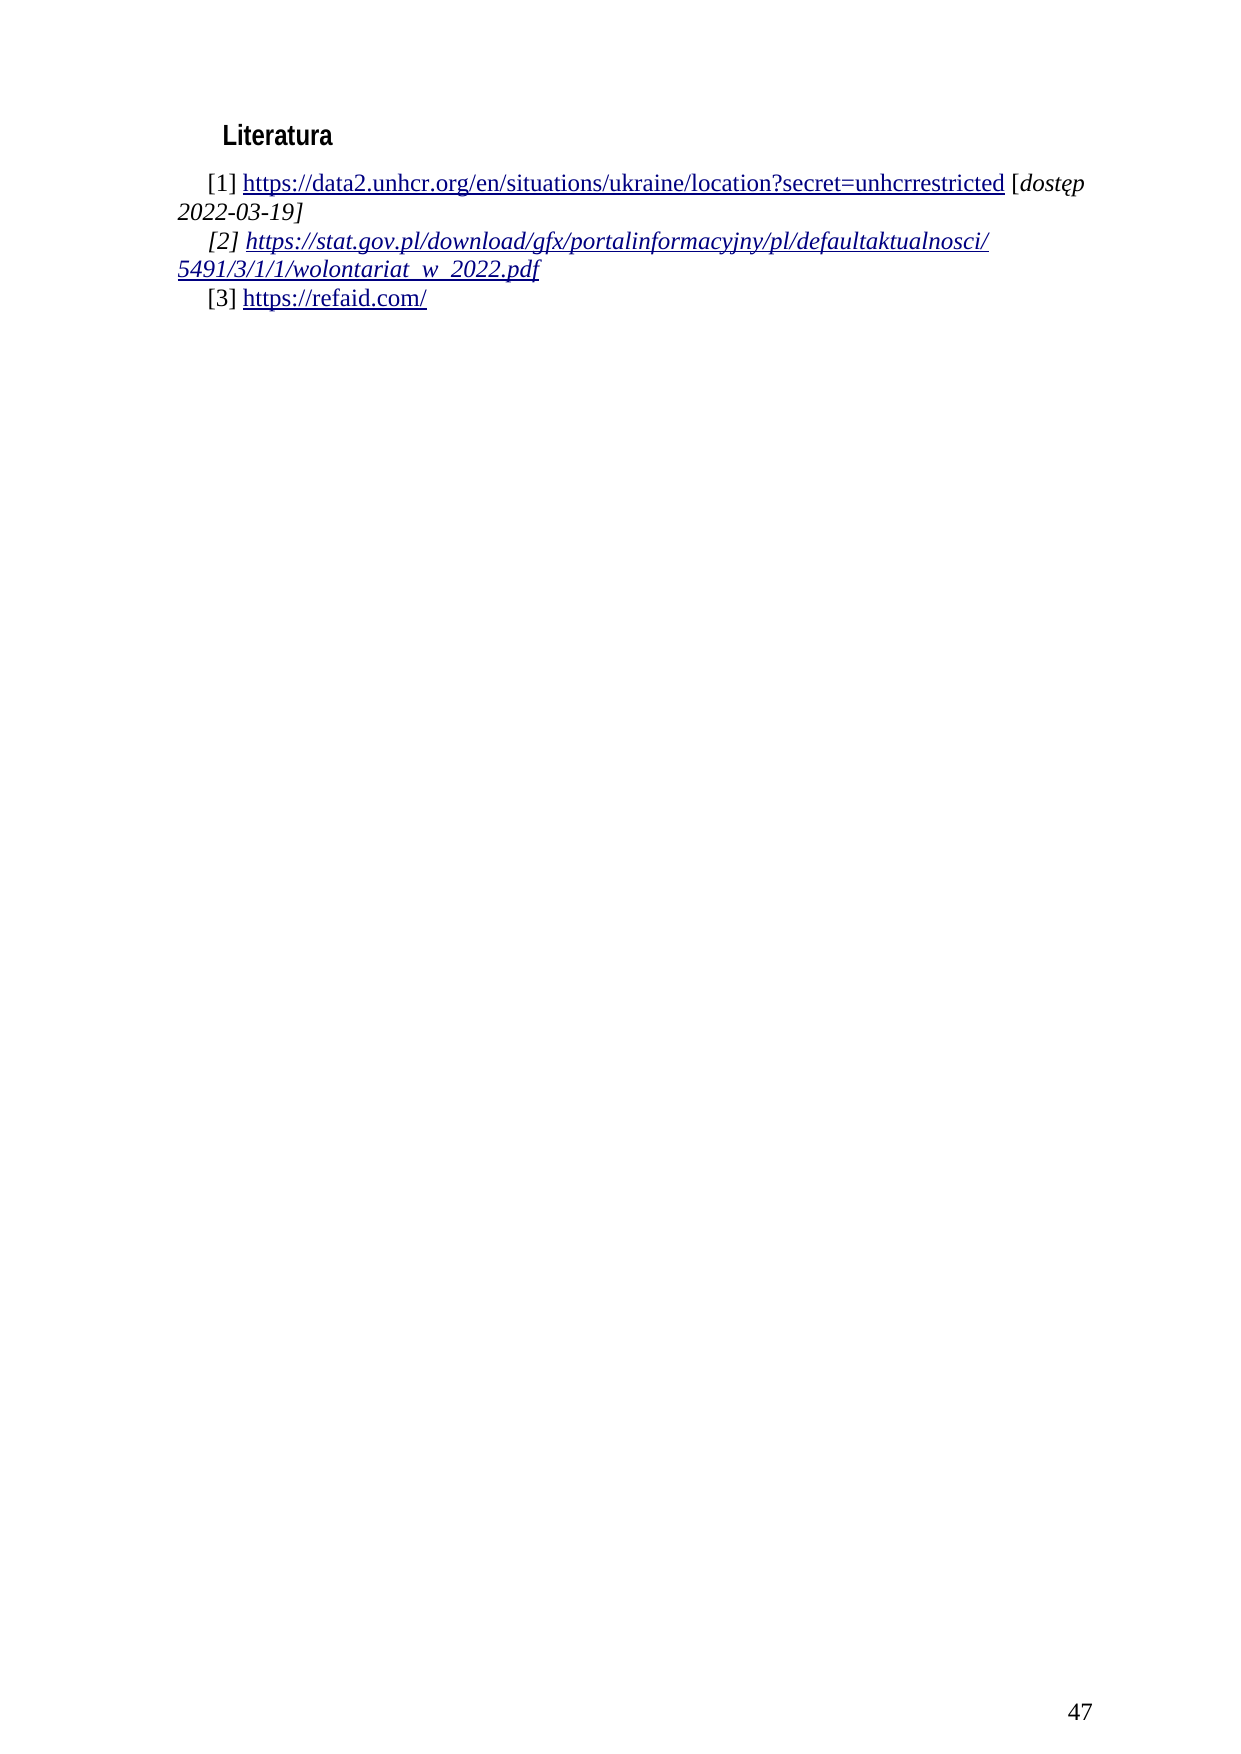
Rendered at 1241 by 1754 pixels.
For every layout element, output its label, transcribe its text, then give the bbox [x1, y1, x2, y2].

text [3] https://refaid.com/ [177, 283, 1092, 312]
text Literatura [222, 118, 1092, 152]
text [2] https://stat.gov.pl/download/gfx/portalinformacyjny/pl/defaultaktualnosci/5491/3/1/1/wolontariat_w_2022.pdf [177, 226, 1092, 283]
text [1] https://data2.unhcr.org/en/situations/ukraine/location?secret=unhcrrestricted [dostęp 2022-03-19] [177, 168, 1092, 226]
